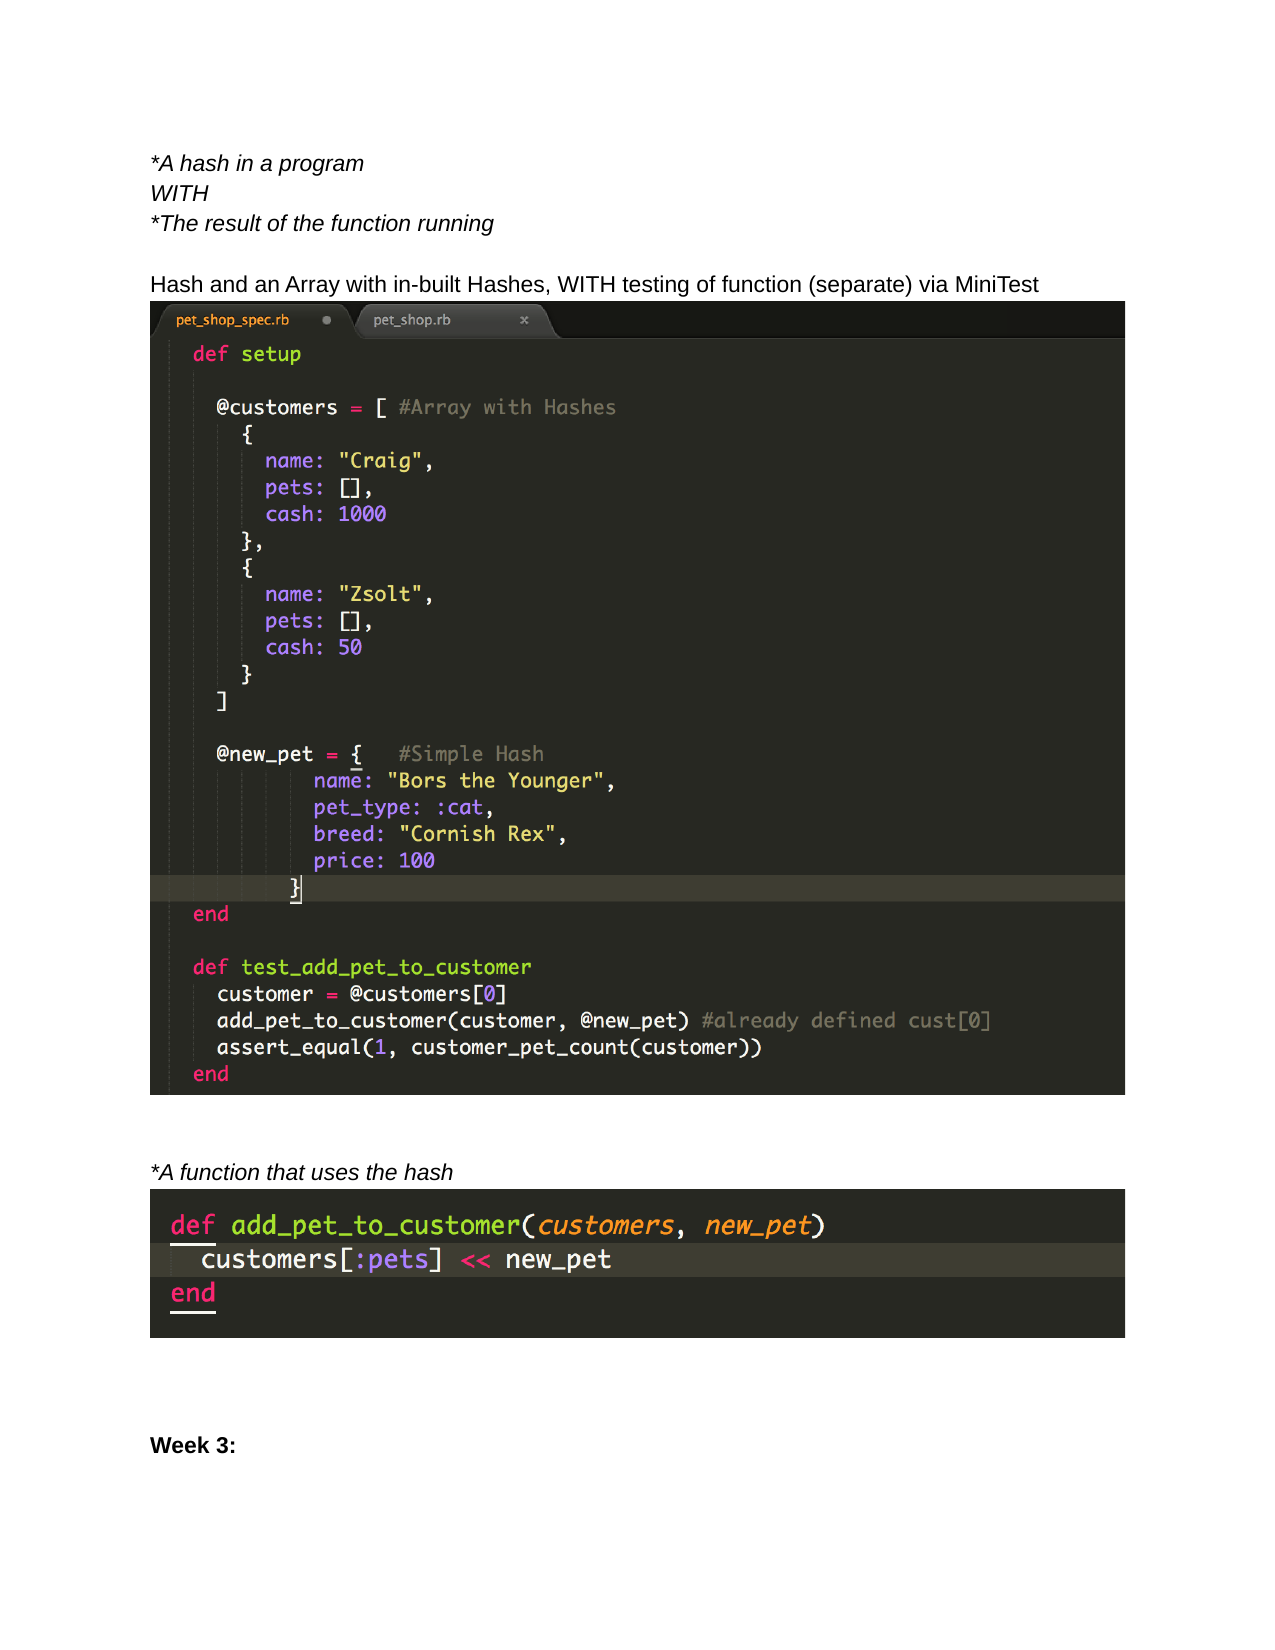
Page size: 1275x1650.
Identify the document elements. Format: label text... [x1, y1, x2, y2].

text Week 3: [150, 1432, 1125, 1458]
text *A hash in a program [150, 150, 1125, 176]
picture [150, 1189, 1125, 1338]
text Hash and an Array with in-built Hashes, WITH testing of function (separate) via MiniTest [150, 271, 1125, 297]
text WITH [150, 180, 1125, 207]
picture [150, 301, 1125, 1095]
text *A function that uses the hash [150, 1159, 1125, 1185]
text *The result of the function running [150, 210, 1125, 237]
